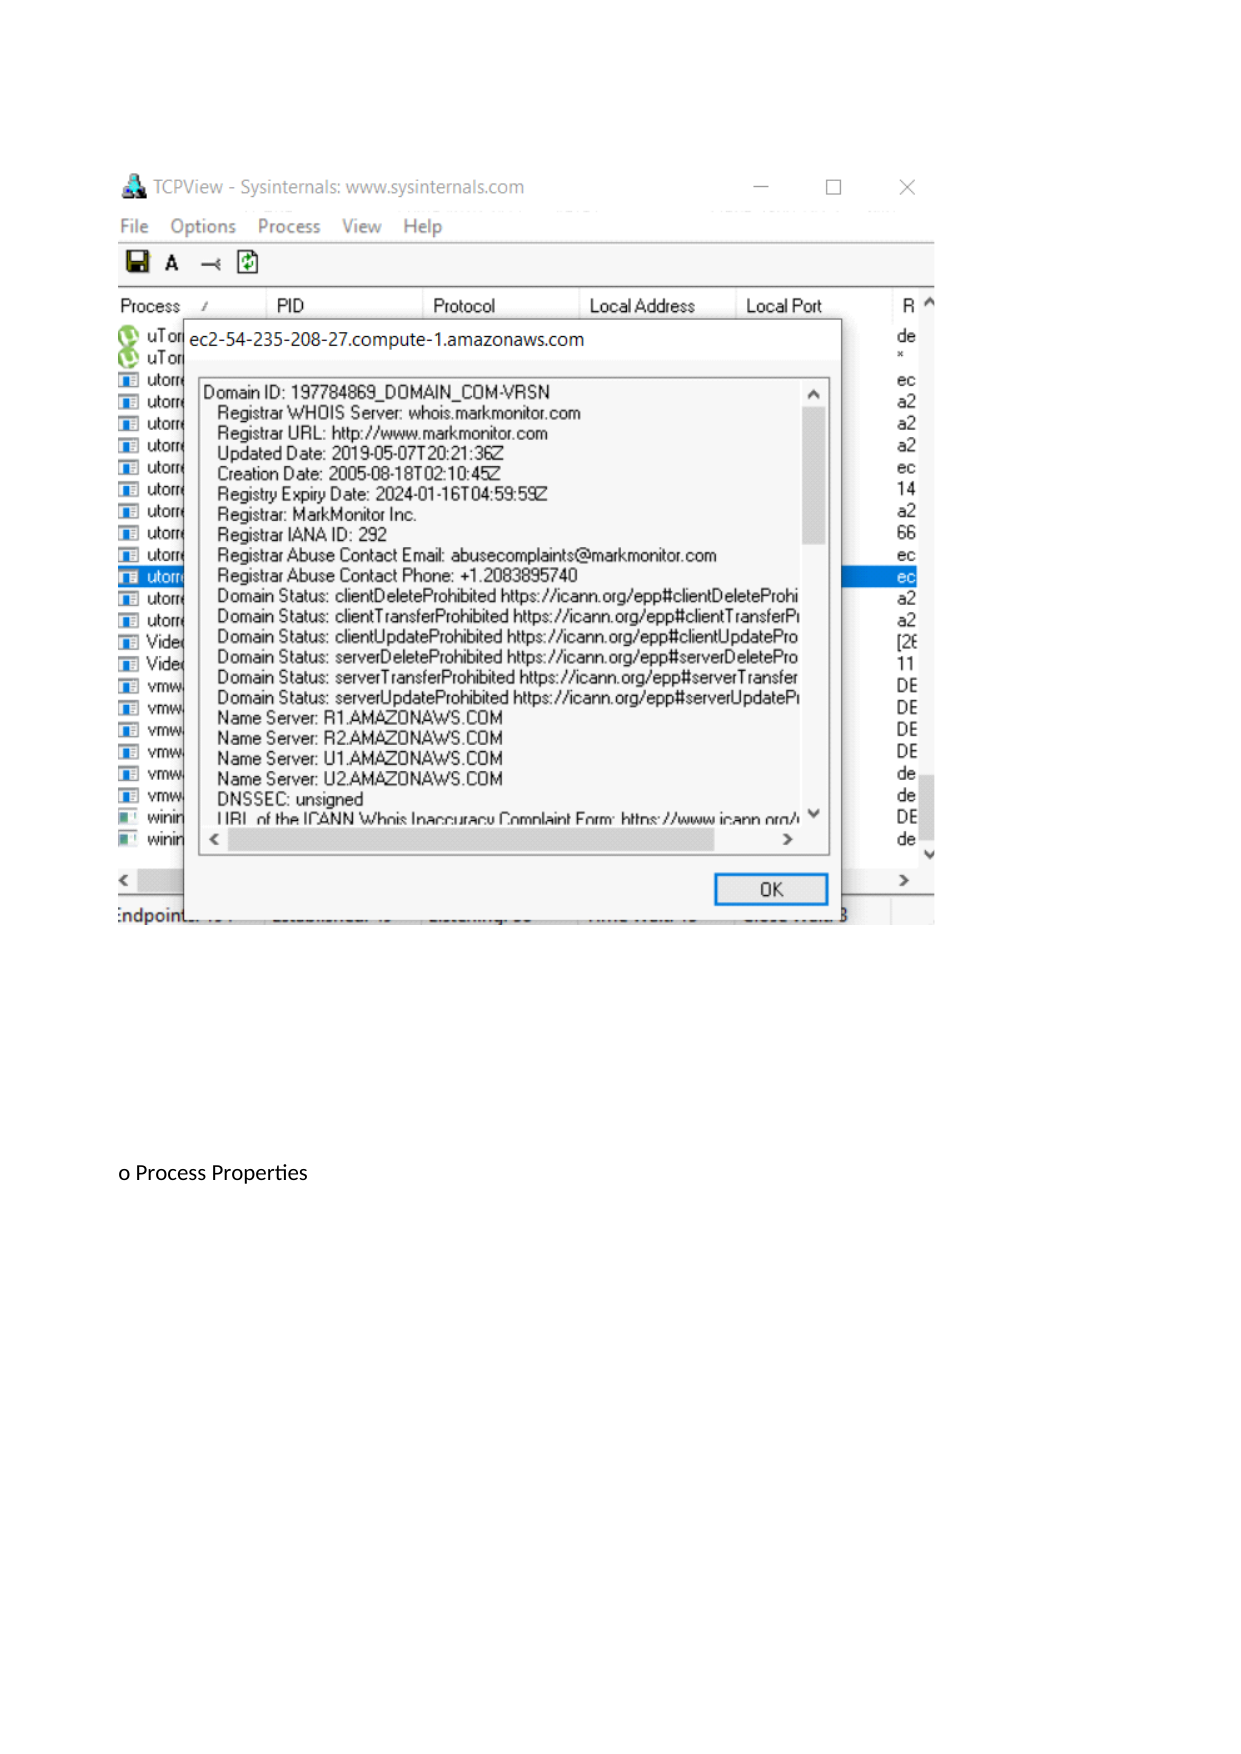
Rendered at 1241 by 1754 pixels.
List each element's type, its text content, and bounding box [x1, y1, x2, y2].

text o Process Properties [118, 1158, 1122, 1186]
